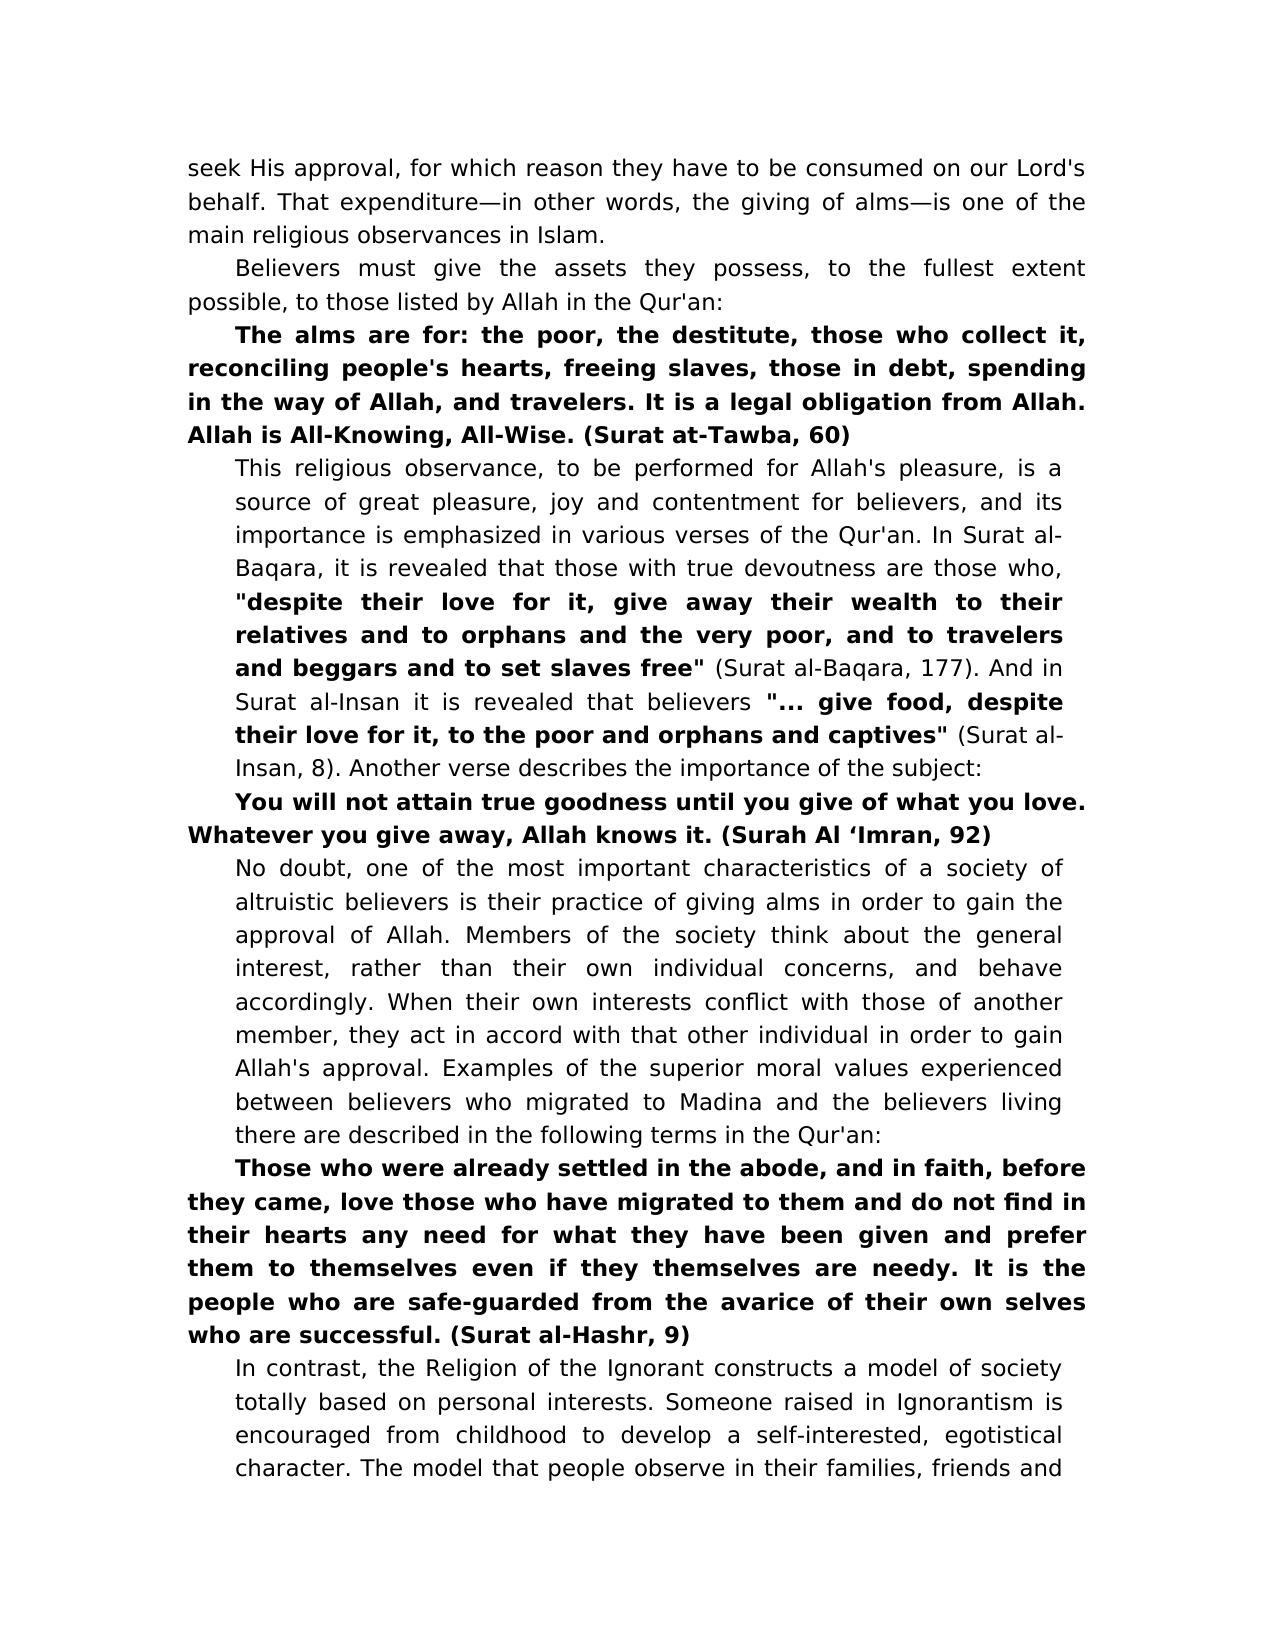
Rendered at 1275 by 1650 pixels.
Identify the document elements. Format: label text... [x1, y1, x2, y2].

text In contrast, the Religion of the Ignorant constructs a model of society totally based on personal interests. Someone raised in Ignorantism is encouraged from childhood to develop a self-interested, egotistical character. The model that people observe in their families, friends and [235, 1350, 1064, 1483]
text The alms are for: the poor, the destitute, those who collect it, reconciling people's hearts, freeing slaves, those in debt, spending in the way of Allah, and travelers. It is a legal obligation from Allah. Allah is All-Knowing, All-Wise. (Surat at-Tawba, 60) [187, 317, 1087, 450]
text seek His approval, for which reason they have to be consumed on our Lord's behalf. That expenditure—in other words, the giving of alms—is one of the main religious observances in Islam. [187, 150, 1087, 250]
text You will not attain true goodness until you give of what you love. Whatever you give away, Allah knows it. (Surah Al ‘Imran, 92) [187, 783, 1087, 850]
text Those who were already settled in the abode, and in faith, before they came, love those who have migrated to them and do not find in their hearts any need for what they have been given and prefer them to themselves even if they themselves are needy. It is the people who are safe-guarded from the avarice of their own selves who are successful. (Surat al-Hashr, 9) [187, 1150, 1087, 1350]
text No doubt, one of the most important characteristics of a society of altruistic believers is their practice of giving alms in order to gain the approval of Allah. Members of the society think about the general interest, rather than their own individual concerns, and behave accordingly. When their own interests conflict with those of another member, they act in accord with that other individual in order to gain Allah's approval. Examples of the superior moral values experienced between believers who migrated to Madina and the believers living there are described in the following terms in the Qur'an: [235, 850, 1064, 1150]
text Believers must give the assets they possess, to the fullest extent possible, to those listed by Allah in the Qur'an: [187, 250, 1087, 317]
text This religious observance, to be performed for Allah's pleasure, is a source of great pleasure, joy and contentment for believers, and its importance is emphasized in various verses of the Qur'an. In Surat al-Baqara, it is revealed that those with true devoutness are those who, "despite their love for it, give away their wealth to their relatives and to orphans and the very poor, and to travelers and beggars and to set slaves free" (Surat al-Baqara, 177). And in Surat al-Insan it is revealed that believers "... give food, despite their love for it, to the poor and orphans and captives" (Surat al-Insan, 8). Another verse describes the importance of the subject: [235, 450, 1064, 783]
